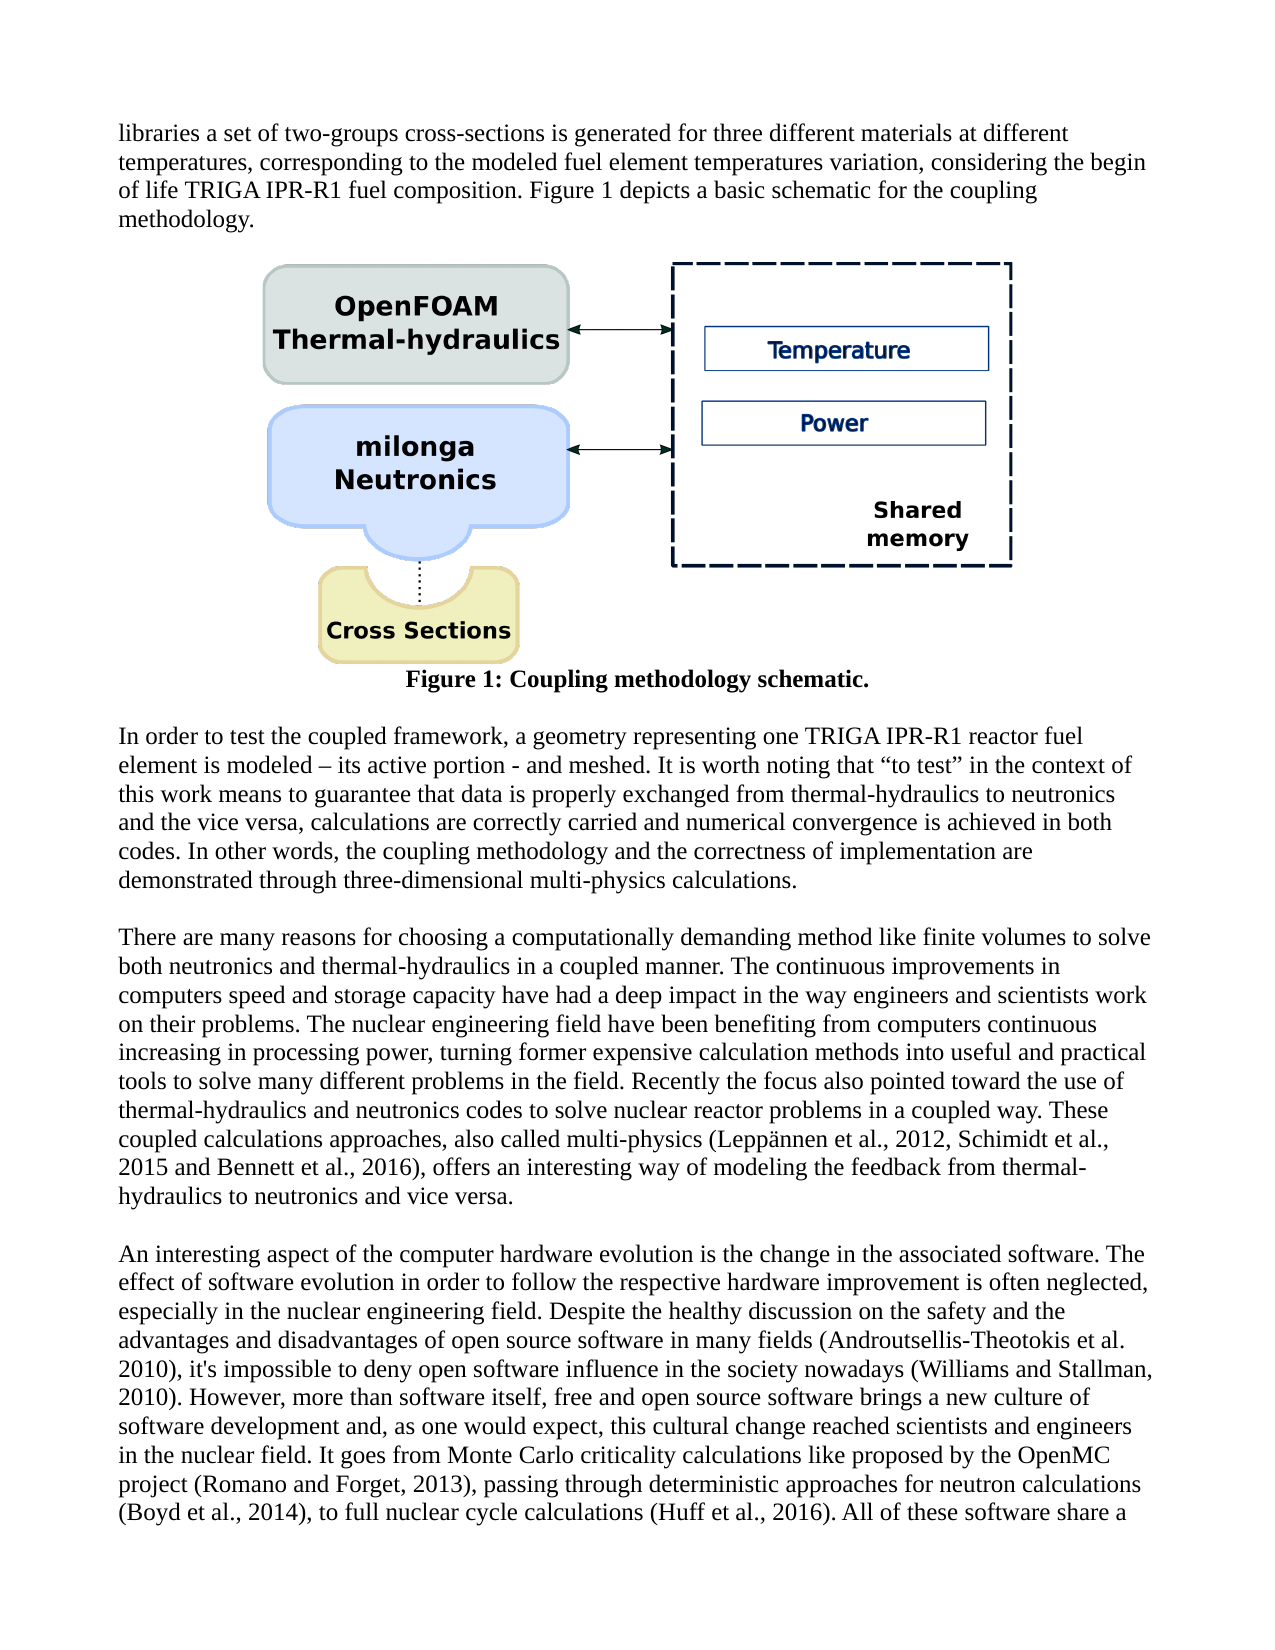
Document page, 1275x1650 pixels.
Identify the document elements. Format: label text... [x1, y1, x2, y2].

text There are many reasons for choosing a computationally demanding method like finite volumes to solve both neutronics and thermal-hydraulics in a coupled manner. The continuous improvements in computers speed and storage capacity have had a deep impact in the way engineers and scientists work on their problems. The nuclear engineering field have been benefiting from computers continuous increasing in processing power, turning former expensive calculation methods into useful and practical tools to solve many different problems in the field. Recently the focus also pointed toward the use of thermal-hydraulics and neutronics codes to solve nuclear reactor problems in a coupled way. These coupled calculations approaches, also called multi-physics (Leppännen et al., 2012, Schimidt et al., 2015 and Bennett et al., 2016), offers an interesting way of modeling the feedback from thermal-hydraulics to neutronics and vice versa. [118, 922, 1157, 1210]
text libraries a set of two-groups cross-sections is generated for three different materials at different temperatures, corresponding to the modeled fuel element temperatures variation, considering the begin of life TRIGA IPR-R1 fuel composition. Figure 1 depicts a basic schematic for the coupling methodology. [118, 118, 1157, 233]
text In order to test the coupled framework, a geometry representing one TRIGA IPR-R1 reactor fuel element is modeled – its active portion - and meshed. It is worth noting that “to test” in the context of this work means to guarantee that data is properly exchanged from thermal-hydraulics to neutronics and the vice versa, calculations are correctly carried and numerical convergence is achieved in both codes. In other words, the coupling methodology and the correctness of implementation are demonstrated through three-dimensional multi-physics calculations. [118, 721, 1157, 894]
text An interesting aspect of the computer hardware evolution is the change in the associated software. The effect of software evolution in order to follow the respective hardware improvement is often neglected, especially in the nuclear engineering field. Despite the healthy discussion on the safety and the advantages and disadvantages of open source software in many fields (Androutsellis-Theotokis et al. 2010), it's impossible to deny open software influence in the society nowadays (Williams and Stallman, 2010). However, more than software itself, free and open source software brings a new culture of software development and, as one would expect, this cultural change reached scientists and engineers in the nuclear field. It goes from Monte Carlo criticality calculations like proposed by the OpenMC project (Romano and Forget, 2013), passing through deterministic approaches for neutron calculations (Boyd et al., 2014), to full nuclear cycle calculations (Huff et al., 2016). All of these software share a [118, 1239, 1157, 1526]
picture [262, 262, 1013, 664]
text Figure 1: Coupling methodology schematic. [118, 262, 1157, 692]
